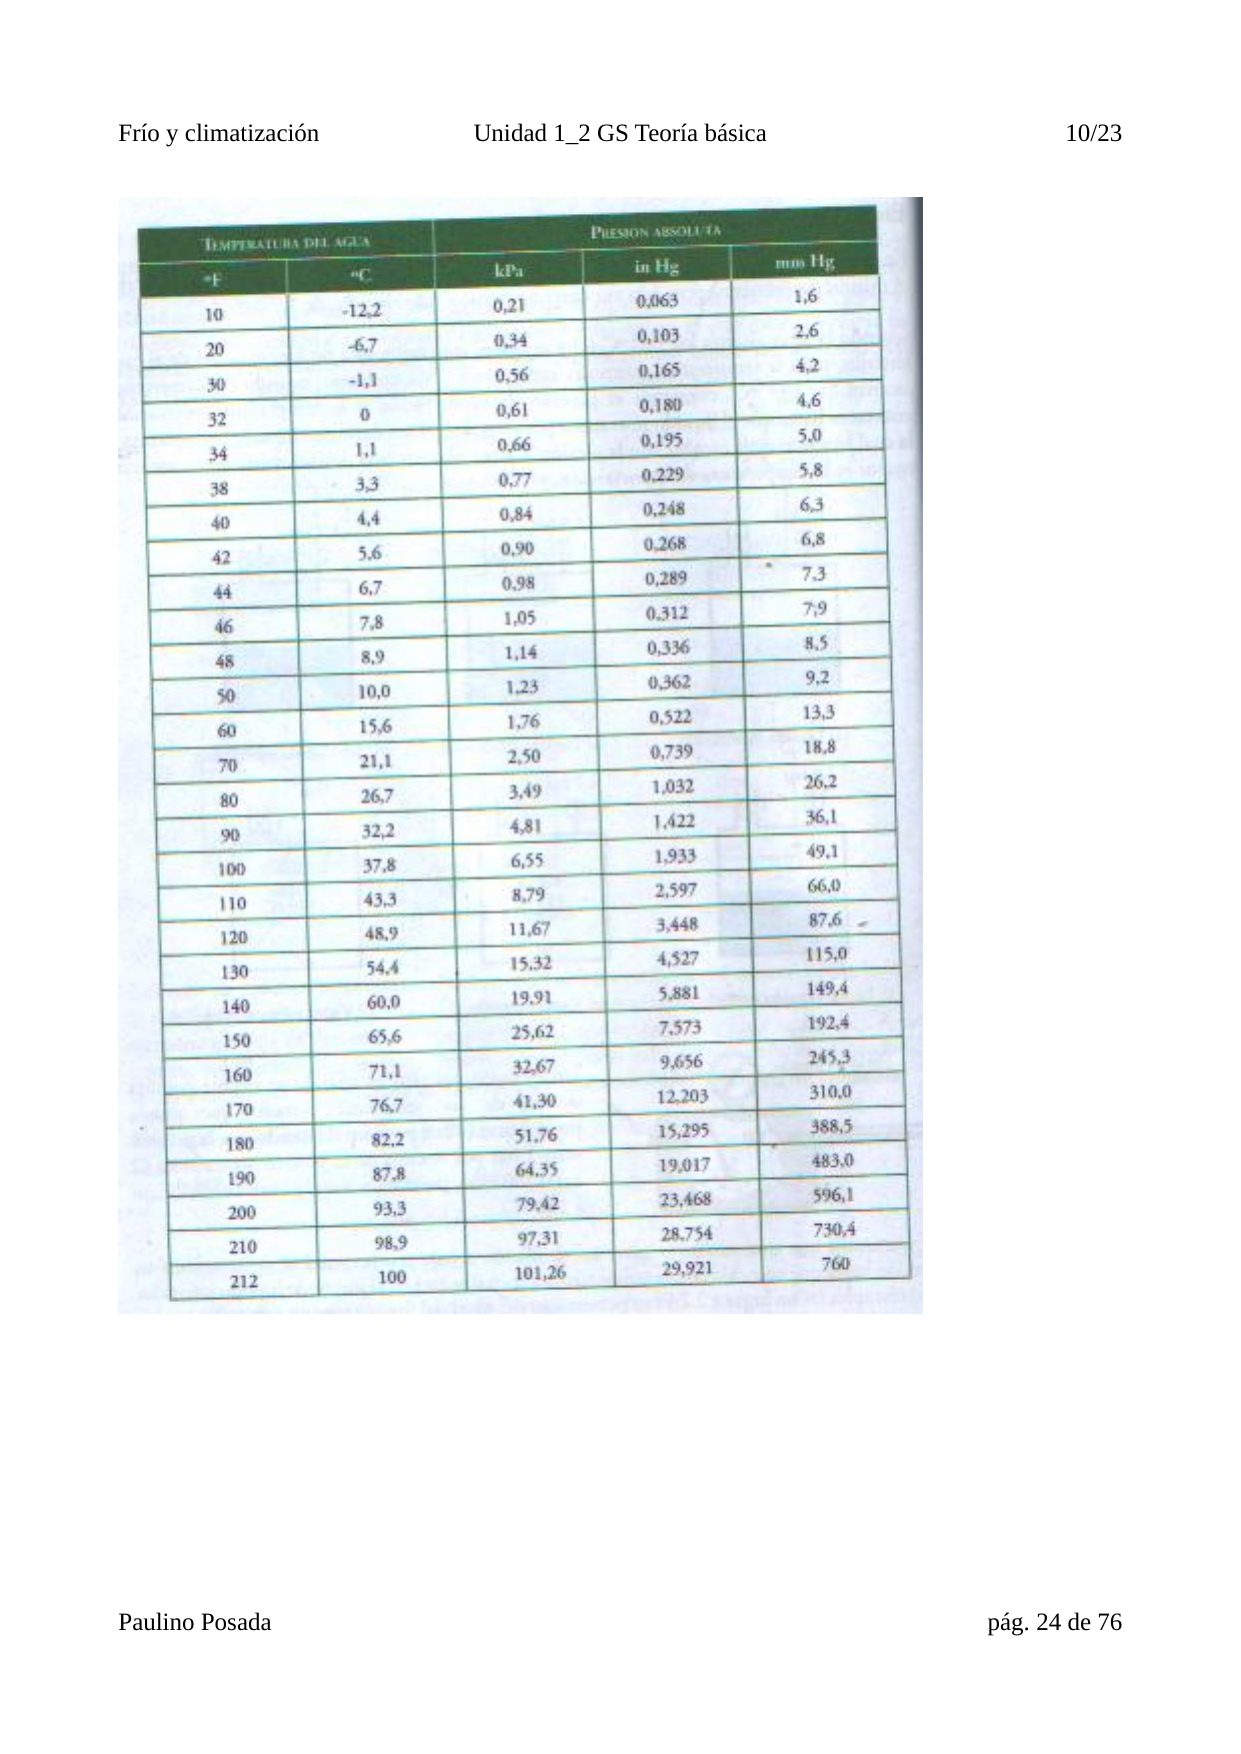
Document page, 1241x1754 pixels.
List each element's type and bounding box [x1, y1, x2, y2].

picture [118, 197, 923, 1314]
